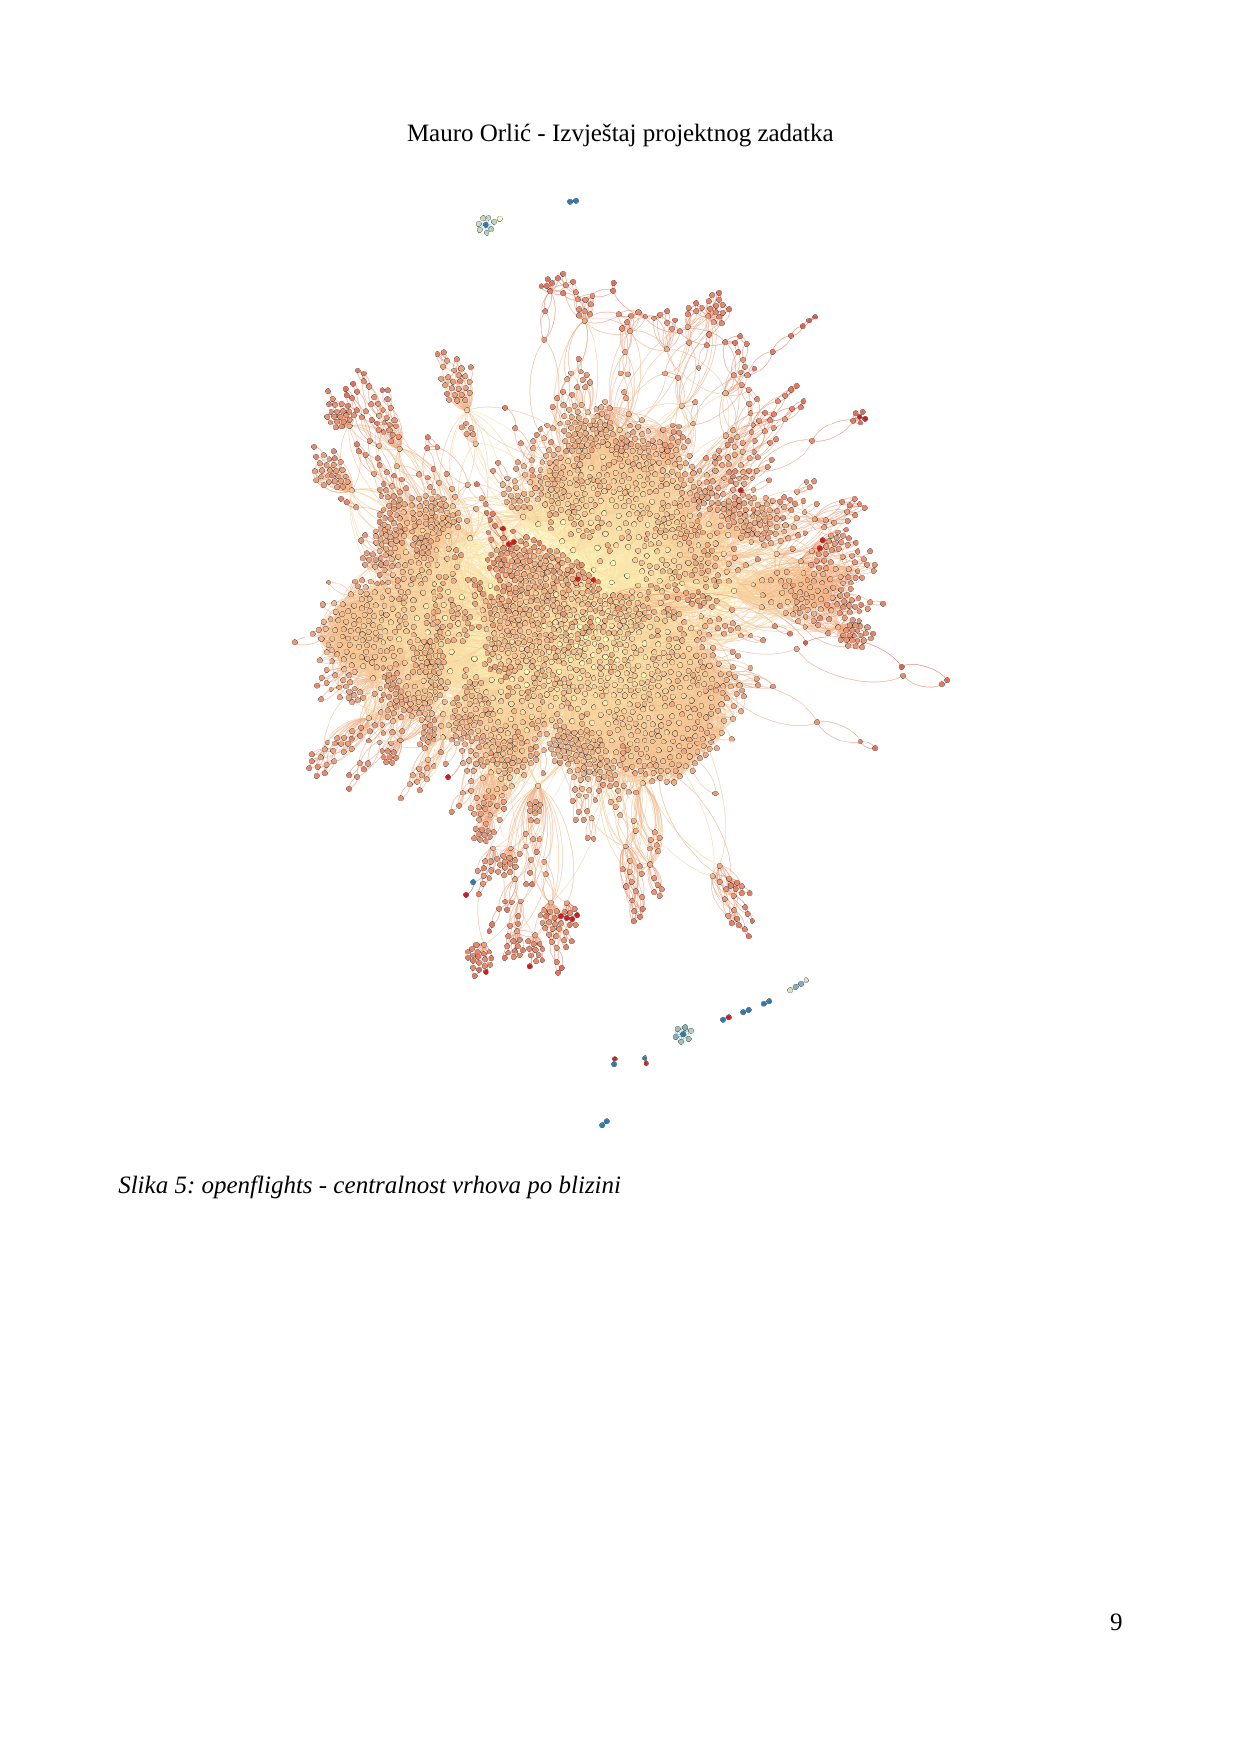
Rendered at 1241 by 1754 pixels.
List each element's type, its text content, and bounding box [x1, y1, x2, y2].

text Slika 5: openflights - centralnost vrhova po blizini [118, 1165, 1122, 1198]
picture [118, 160, 1123, 1165]
